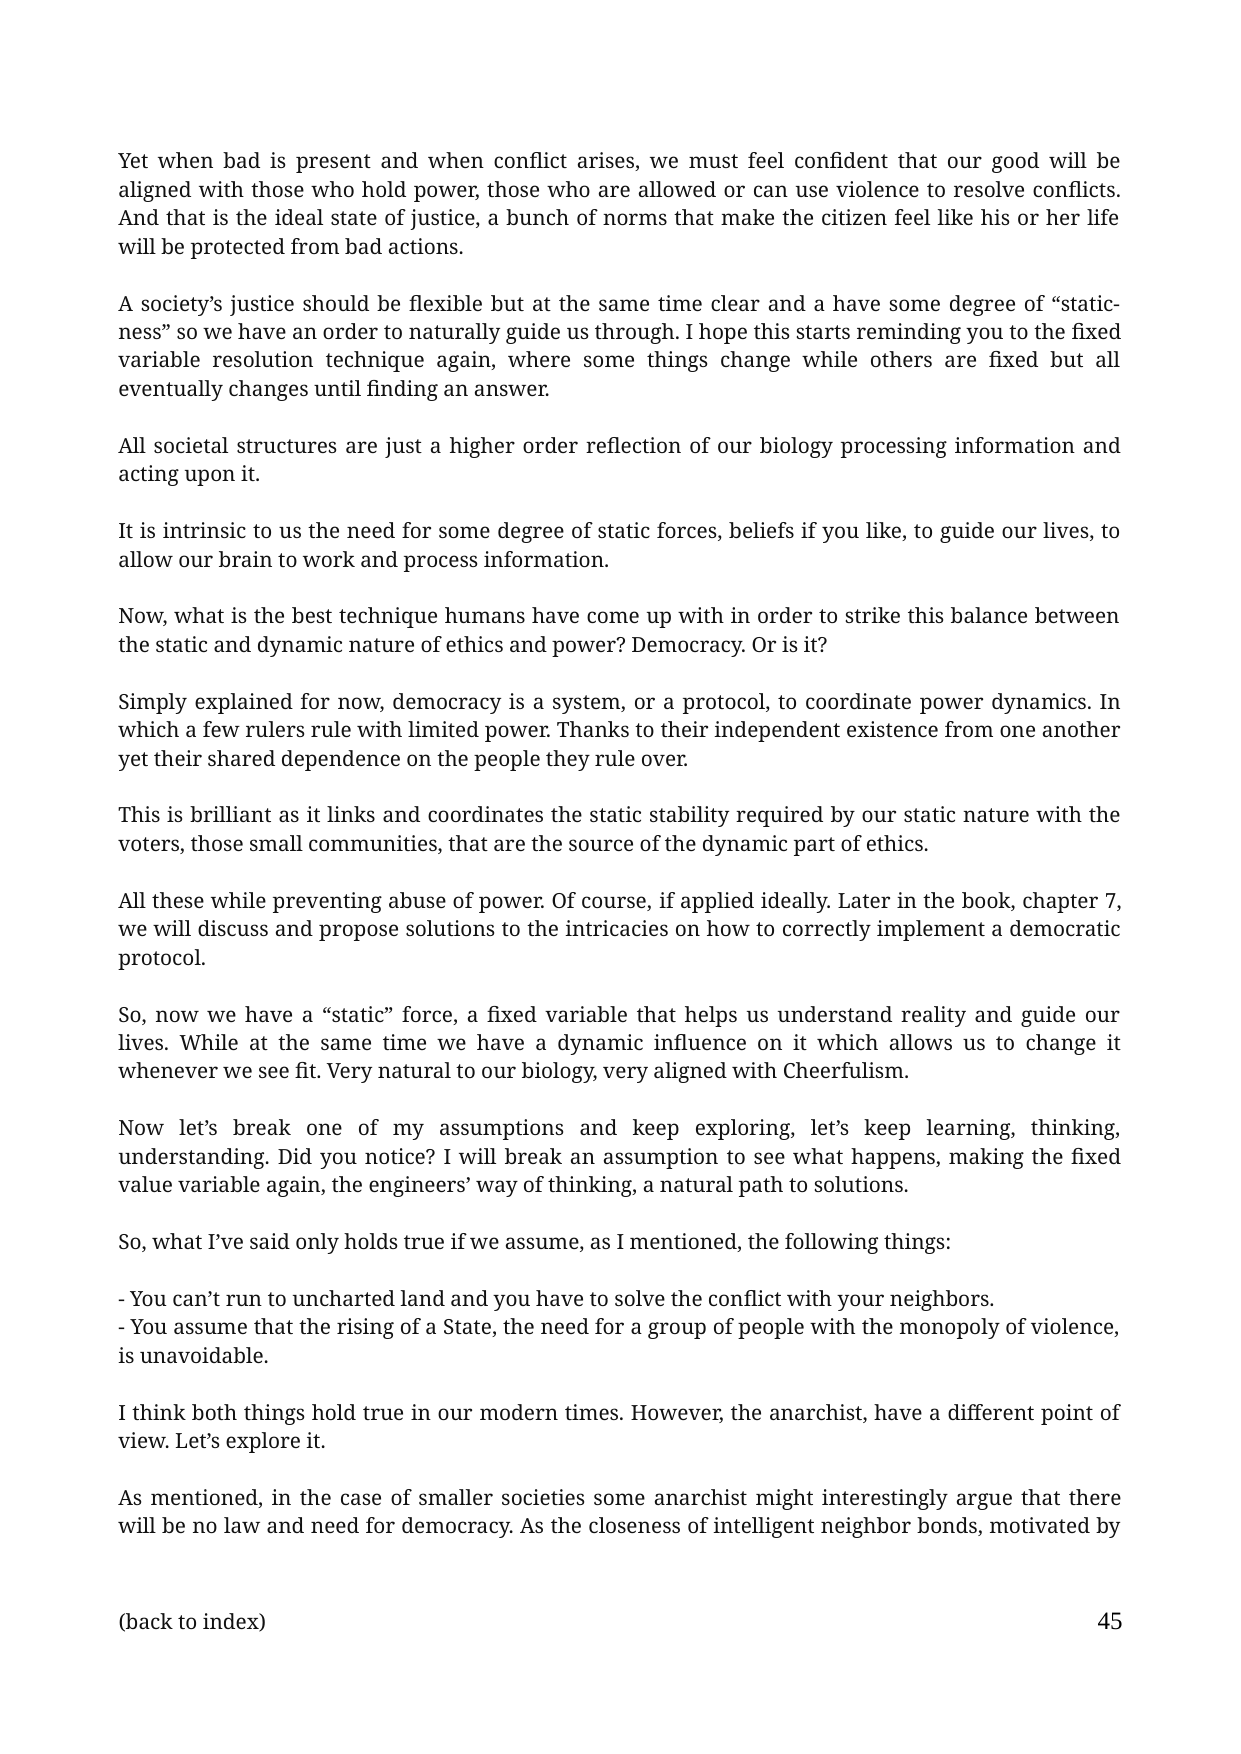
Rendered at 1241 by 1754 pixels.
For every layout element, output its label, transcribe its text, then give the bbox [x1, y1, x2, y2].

text So, now we have a “static” force, a fixed variable that helps us understand reality and guide our lives. While at the same time we have a dynamic influence on it which allows us to change it whenever we see fit. Very natural to our biology, very aligned with Cheerfulism. [118, 1000, 1122, 1085]
text - You assume that the rising of a State, the need for a group of people with the monopoly of violence, is unavoidable. [118, 1312, 1122, 1369]
text This is brilliant as it links and coordinates the static stability required by our static nature with the voters, those small communities, that are the source of the dynamic part of ethics. [118, 801, 1122, 857]
text As mentioned, in the case of smaller societies some anarchist might interestingly argue that there will be no law and need for democracy. As the closeness of intelligent neighbor bonds, motivated by [118, 1483, 1122, 1540]
text All societal structures are just a higher order reflection of our biology processing information and acting upon it. [118, 431, 1122, 488]
text I think both things hold true in our modern times. However, the anarchist, have a different point of view. Let’s explore it. [118, 1398, 1122, 1455]
text Now, what is the best technique humans have come up with in order to strike this balance between the static and dynamic nature of ethics and power? Democracy. Or is it? [118, 602, 1122, 658]
text So, what I’ve said only holds true if we assume, as I mentioned, the following things: [118, 1227, 1122, 1256]
text Simply explained for now, democracy is a system, or a protocol, to coordinate power dynamics. In which a few rulers rule with limited power. Thanks to their independent existence from one another yet their shared dependence on the people they rule over. [118, 687, 1122, 772]
text All these while preventing abuse of power. Of course, if applied ideally. Later in the book, chapter 7, we will discuss and propose solutions to the intricacies on how to correctly implement a democratic protocol. [118, 886, 1122, 971]
text - You can’t run to uncharted land and you have to solve the conflict with your neighbors. [118, 1284, 1122, 1312]
text A society’s justice should be flexible but at the same time clear and a have some degree of “static-ness” so we have an order to naturally guide us through. I hope this starts reminding you to the fixed variable resolution technique again, where some things change while others are fixed but all eventually changes until finding an answer. [118, 289, 1122, 402]
text Now let’s break one of my assumptions and keep exploring, let’s keep learning, thinking, understanding. Did you notice? I will break an assumption to see what happens, making the fixed value variable again, the engineers’ way of thinking, a natural path to solutions. [118, 1113, 1122, 1199]
text Yet when bad is present and when conflict arises, we must feel confident that our good will be aligned with those who hold power, those who are allowed or can use violence to resolve conflicts. And that is the ideal state of justice, a bunch of norms that make the citizen feel like his or her life will be protected from bad actions. [118, 147, 1122, 260]
text It is intrinsic to us the need for some degree of static forces, beliefs if you like, to guide our lives, to allow our brain to work and process information. [118, 516, 1122, 573]
